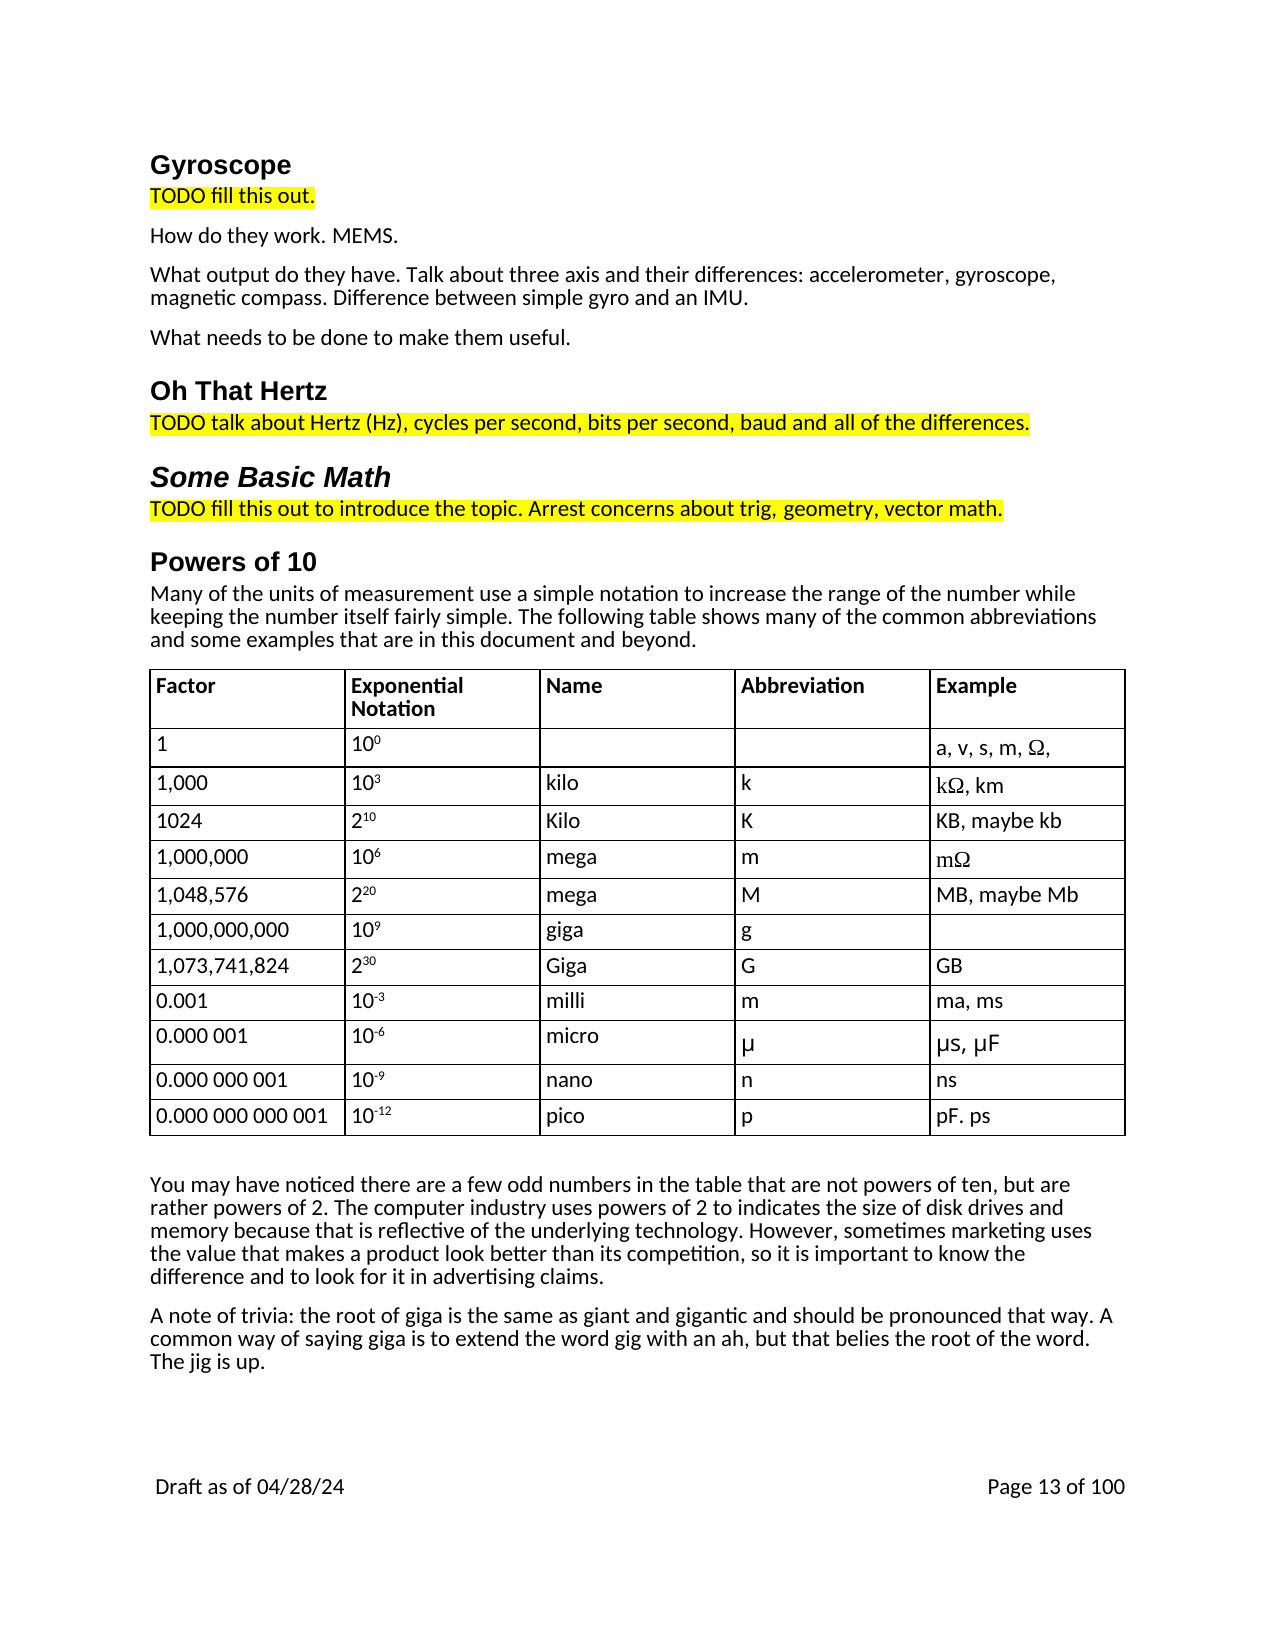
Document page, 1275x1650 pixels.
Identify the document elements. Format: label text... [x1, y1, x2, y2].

table_cell 0.001 [151, 986, 344, 1020]
table_cell KB, maybe kb [931, 806, 1124, 840]
table_cell [736, 729, 929, 766]
table_cell 0.000 001 [151, 1021, 344, 1064]
text What needs to be done to make them useful. [150, 328, 1125, 351]
table_cell kΩ, km [931, 768, 1124, 805]
table_cell mega [541, 841, 734, 878]
text You may have noticed there are a few odd numbers in the table that are not powers of ten, but are rather powers of 2. The computer industry uses powers of 2 to indicates the size of disk drives and memory because that is reflective of the underlying technology. However, sometimes marketing uses the value that makes a product look better than its competition, so it is important to know the difference and to look for it in advertising claims. [150, 1175, 1125, 1290]
table_cell 0.000 000 001 [151, 1065, 344, 1099]
table_header Name [541, 670, 734, 728]
table_cell mega [541, 879, 734, 914]
table_cell G [736, 950, 929, 984]
text A note of trivia: the root of giga is the same as giant and gigantic and should be pronounced that way. A common way of saying giga is to extend the word gig with an ah, but that belies the root of the word. The jig is up. [150, 1306, 1125, 1375]
table_cell 103 [346, 768, 539, 805]
table_header Example [931, 670, 1124, 728]
table_cell [931, 915, 1124, 949]
subtitle Some Basic Math [150, 461, 1125, 493]
table_cell k [736, 768, 929, 805]
table_cell n [736, 1065, 929, 1099]
table_cell 10-3 [346, 986, 539, 1020]
table_header Factor [151, 670, 344, 728]
table_cell K [736, 806, 929, 840]
table_cell m [736, 841, 929, 878]
table_cell 1,073,741,824 [151, 950, 344, 984]
text What output do they have. Talk about three axis and their differences: accelerometer, gyroscope, magnetic compass. Difference between simple gyro and an IMU. [150, 266, 1125, 312]
text TODO talk about Hertz (Hz), cycles per second, bits per second, baud and all of the differences. [150, 413, 1125, 436]
table_cell Giga [541, 950, 734, 984]
table_cell Kilo [541, 806, 734, 840]
table_header Exponential Notation [346, 670, 539, 728]
subtitle Gyroscope [150, 150, 1125, 180]
text TODO fill this out. [150, 187, 1125, 209]
table_cell 1,000,000 [151, 841, 344, 878]
subtitle Powers of 10 [150, 547, 1125, 578]
table_cell MB, maybe Mb [931, 879, 1124, 914]
text Many of the units of measurement use a simple notation to increase the range of the number while keeping the number itself fairly simple. The following table shows many of the common abbreviations and some examples that are in this document and beyond. [150, 584, 1125, 653]
table_cell 1,000,000,000 [151, 915, 344, 949]
table_cell g [736, 915, 929, 949]
table_cell mΩ [931, 841, 1124, 878]
table_cell [541, 729, 734, 766]
text How do they work. MEMS. [150, 226, 1125, 249]
table_cell 0.000 000 000 001 [151, 1100, 344, 1134]
table_cell pico [541, 1100, 734, 1134]
table_cell µ [736, 1021, 929, 1064]
table_cell 10-12 [346, 1100, 539, 1134]
table_cell 1024 [151, 806, 344, 840]
text TODO fill this out to introduce the topic. Arrest concerns about trig, geometry, vector math. [150, 499, 1125, 522]
table_cell kilo [541, 768, 734, 805]
table_cell p [736, 1100, 929, 1134]
table_header Abbreviation [736, 670, 929, 728]
table_cell giga [541, 915, 734, 949]
table_cell 10-9 [346, 1065, 539, 1099]
table_cell 1,000 [151, 768, 344, 805]
table_cell 1 [151, 729, 344, 766]
table_cell 1,048,576 [151, 879, 344, 914]
table_cell 109 [346, 915, 539, 949]
table_cell ns [931, 1065, 1124, 1099]
table_cell 220 [346, 879, 539, 914]
table_cell ma, ms [931, 986, 1124, 1020]
table_cell 230 [346, 950, 539, 984]
table_cell 106 [346, 841, 539, 878]
table_cell micro [541, 1021, 734, 1064]
table_cell GB [931, 950, 1124, 984]
table_cell milli [541, 986, 734, 1020]
table_cell a, v, s, m, Ω, [931, 729, 1124, 766]
table_cell 210 [346, 806, 539, 840]
table_cell 10-6 [346, 1021, 539, 1064]
table_cell m [736, 986, 929, 1020]
table_cell µs, µF [931, 1021, 1124, 1064]
table_cell pF. ps [931, 1100, 1124, 1134]
table_cell 100 [346, 729, 539, 766]
table_cell nano [541, 1065, 734, 1099]
table_cell M [736, 879, 929, 914]
subtitle Oh That Hertz [150, 376, 1125, 406]
